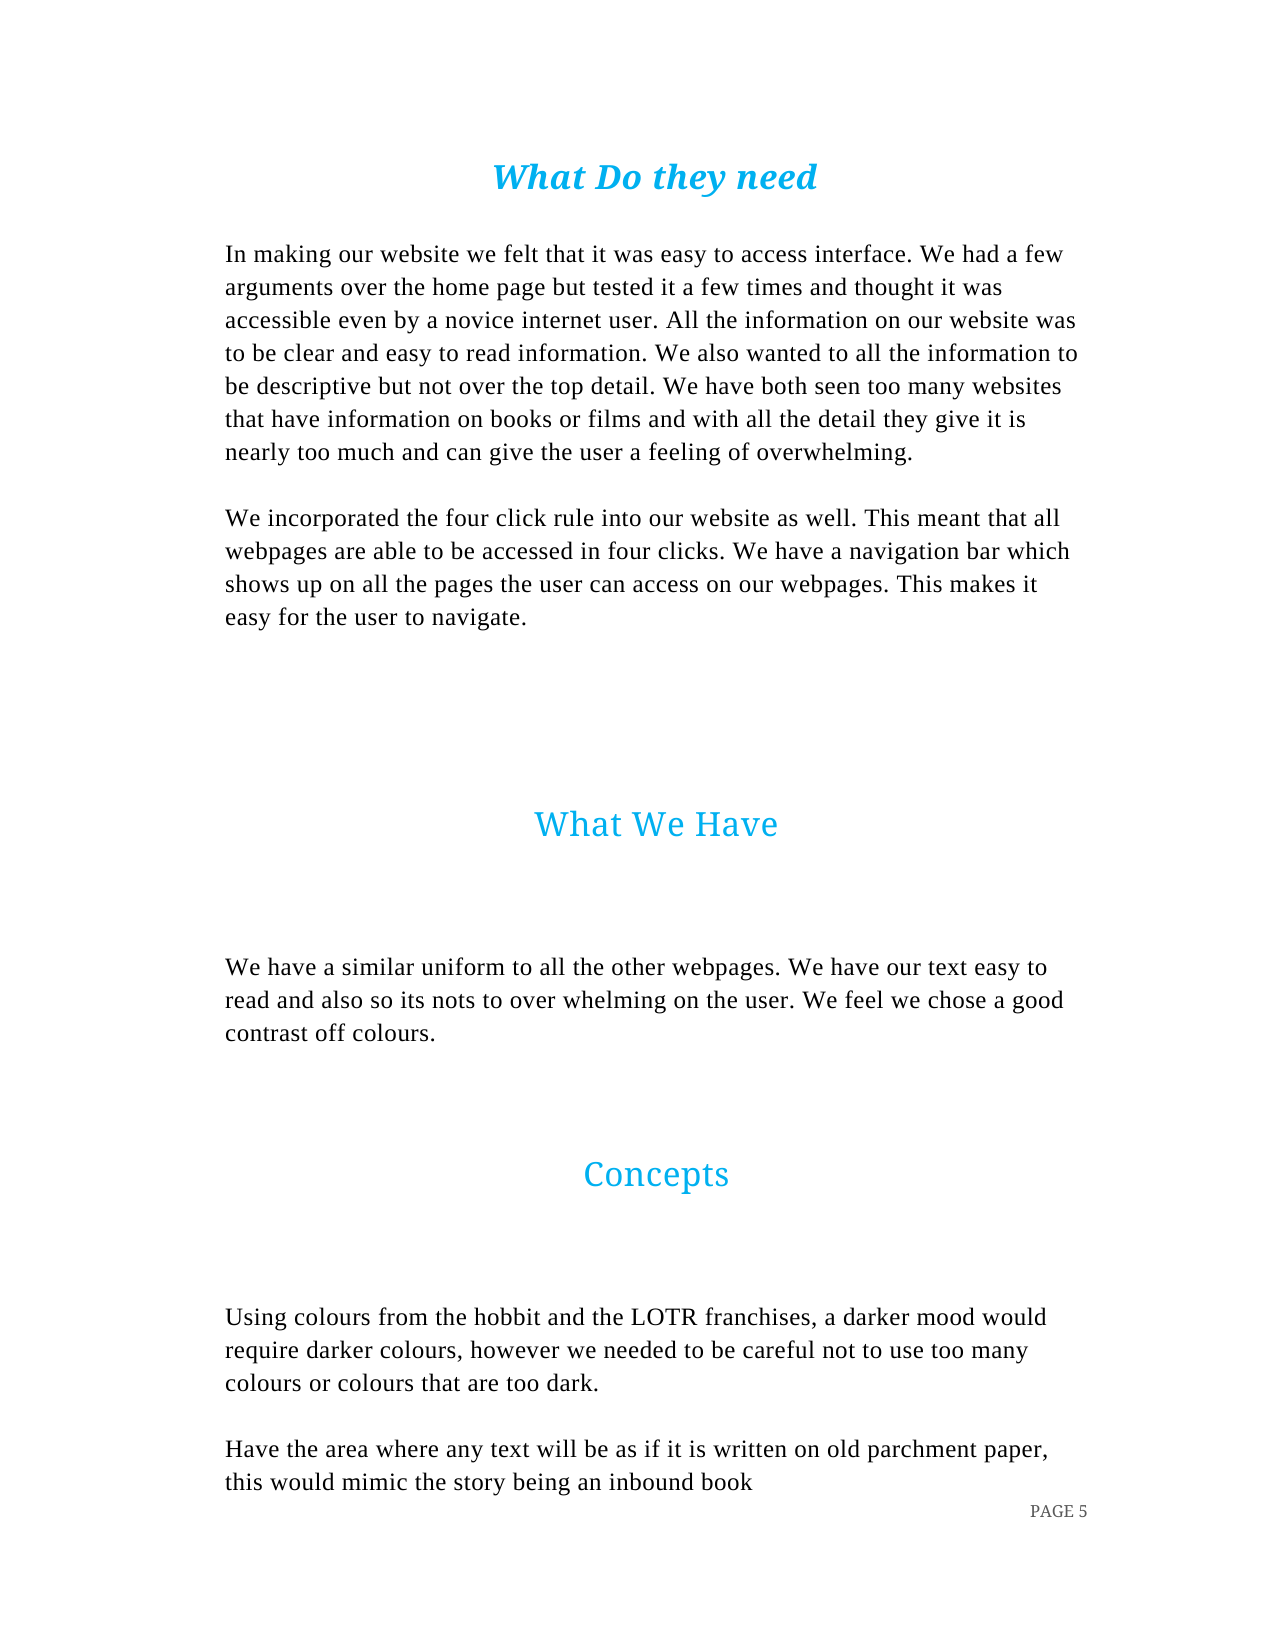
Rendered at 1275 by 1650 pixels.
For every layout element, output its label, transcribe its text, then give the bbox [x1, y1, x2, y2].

text We have a similar uniform to all the other webpages. We have our text easy to read and also so its nots to over whelming on the user. We feel we chose a good contrast off colours. [225, 952, 1087, 1047]
text What We Have [225, 801, 1087, 846]
text In making our website we felt that it was easy to access interface. We had a few arguments over the home page but tested it a few times and thought it was accessible even by a novice internet user. All the information on our website was to be clear and easy to read information. We also wanted to all the information to be descriptive but not over the top detail. We have both seen too many websites that have information on books or films and with all the detail they give it is nearly too much and can give the user a feeling of overwhelming. [225, 239, 1087, 466]
text Concepts [225, 1151, 1087, 1196]
text What Do they need [225, 153, 1087, 199]
text Have the area where any text will be as if it is written on old parchment paper, this would mimic the story being an inbound book [225, 1434, 1087, 1496]
text Using colours from the hobbit and the LOTR franchises, a darker mood would require darker colours, however we needed to be careful not to use too many colours or colours that are too dark. [225, 1302, 1087, 1397]
text We incorporated the four click rule into our website as well. This meant that all webpages are able to be accessed in four clicks. We have a navigation bar which shows up on all the pages the user can access on our webpages. This makes it easy for the user to navigate. [225, 503, 1087, 631]
